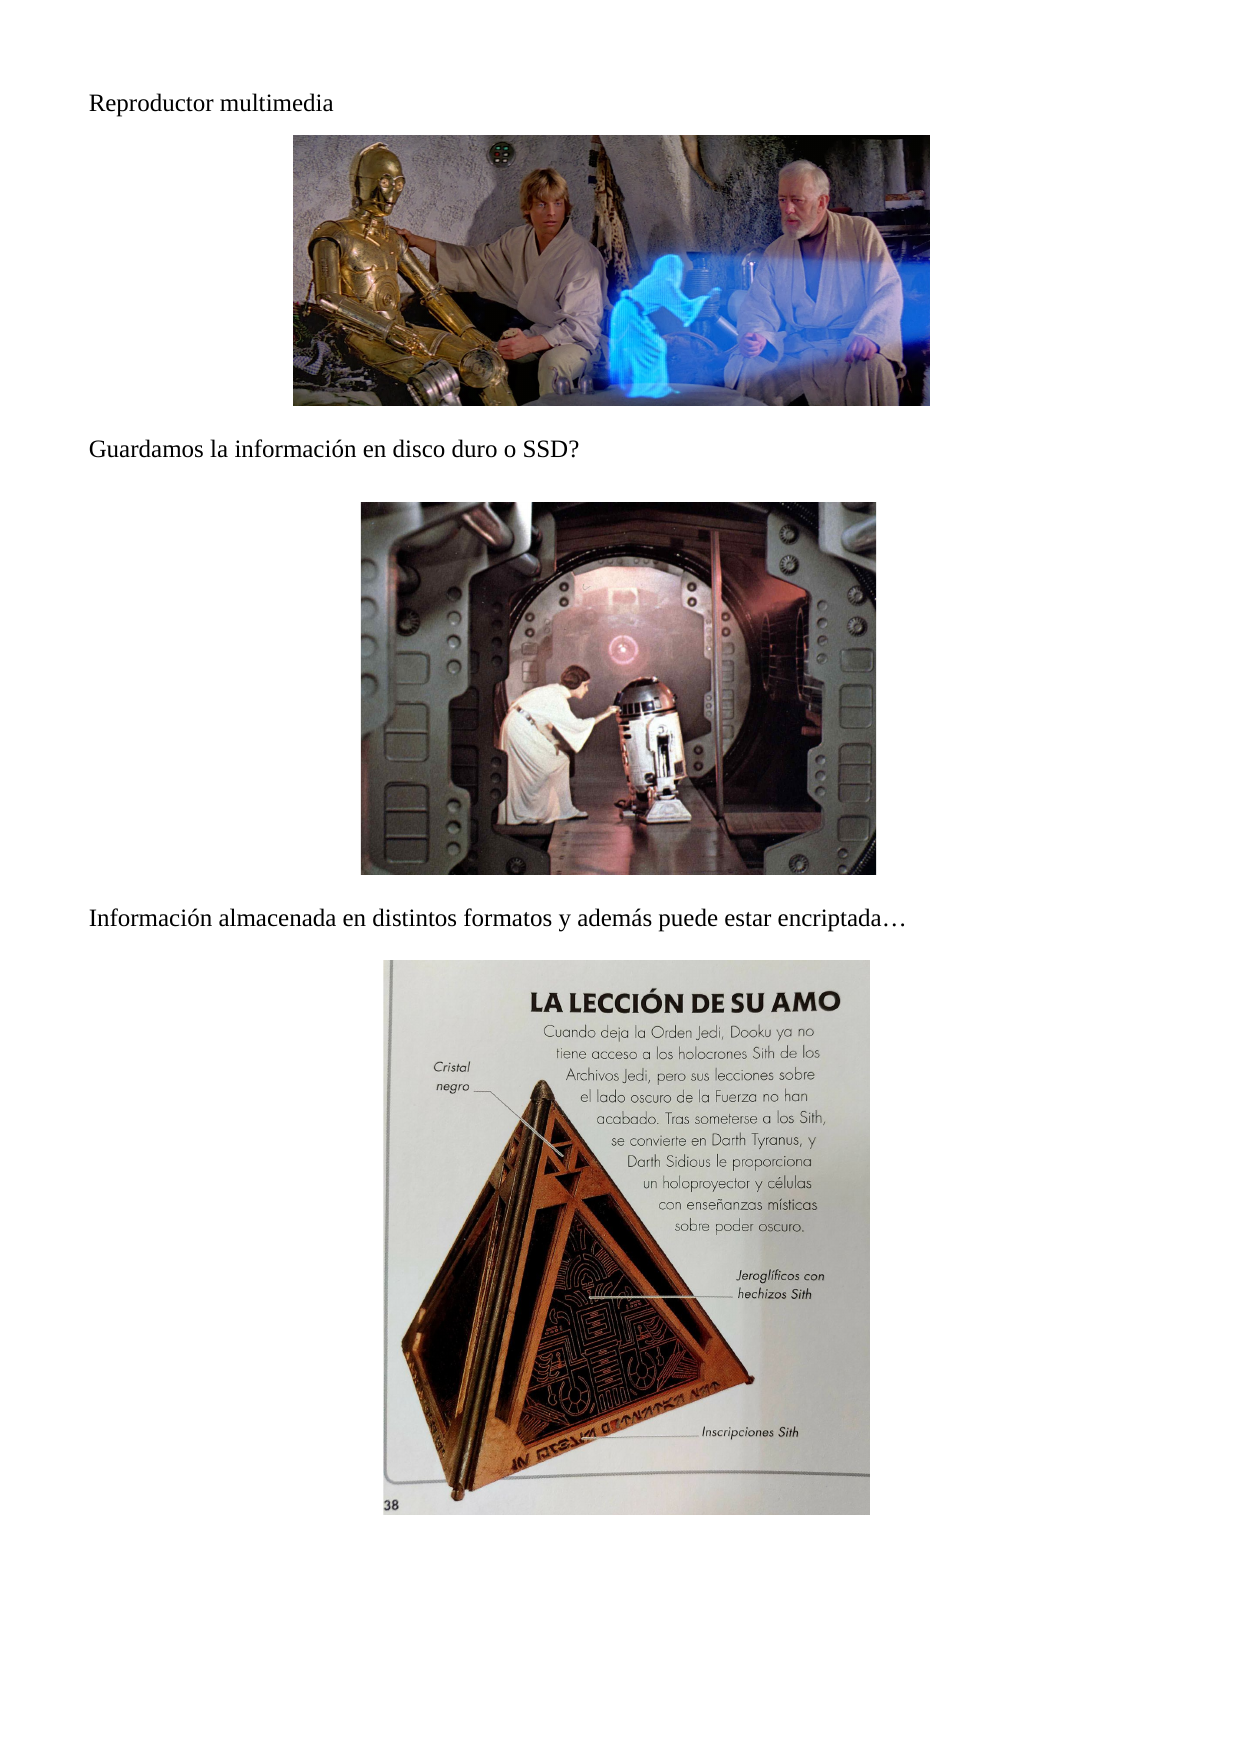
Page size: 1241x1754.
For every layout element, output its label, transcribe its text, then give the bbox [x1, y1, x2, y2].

picture [293, 135, 930, 406]
text Reproductor multimedia [88, 88, 1152, 117]
picture [360, 502, 877, 875]
text Información almacenada en distintos formatos y además puede estar encriptada… [88, 903, 1152, 932]
picture [383, 960, 870, 1515]
text Guardamos la información en disco duro o SSD? [88, 434, 1152, 463]
